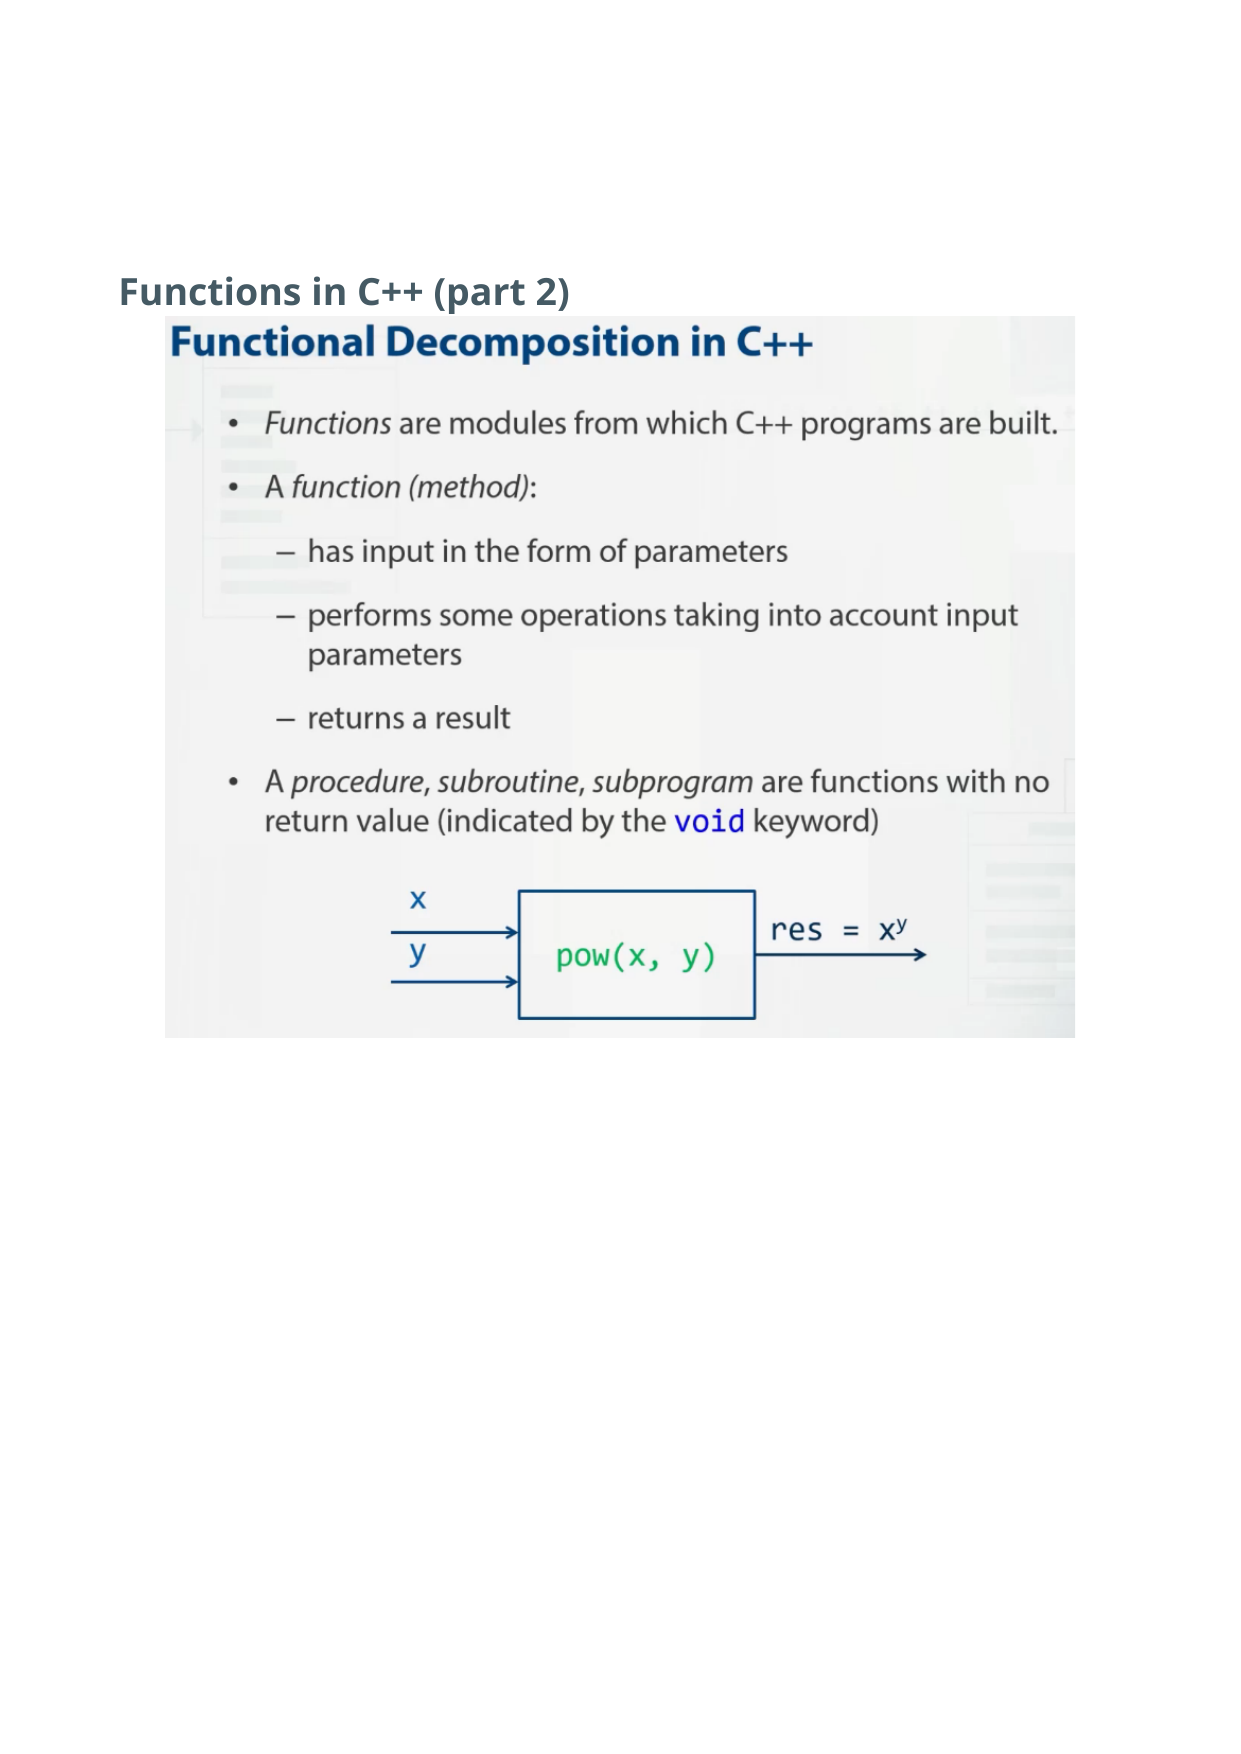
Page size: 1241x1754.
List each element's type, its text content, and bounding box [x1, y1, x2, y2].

subtitle Functions in C++ (part 2) [118, 265, 1122, 316]
picture [165, 316, 1076, 1038]
